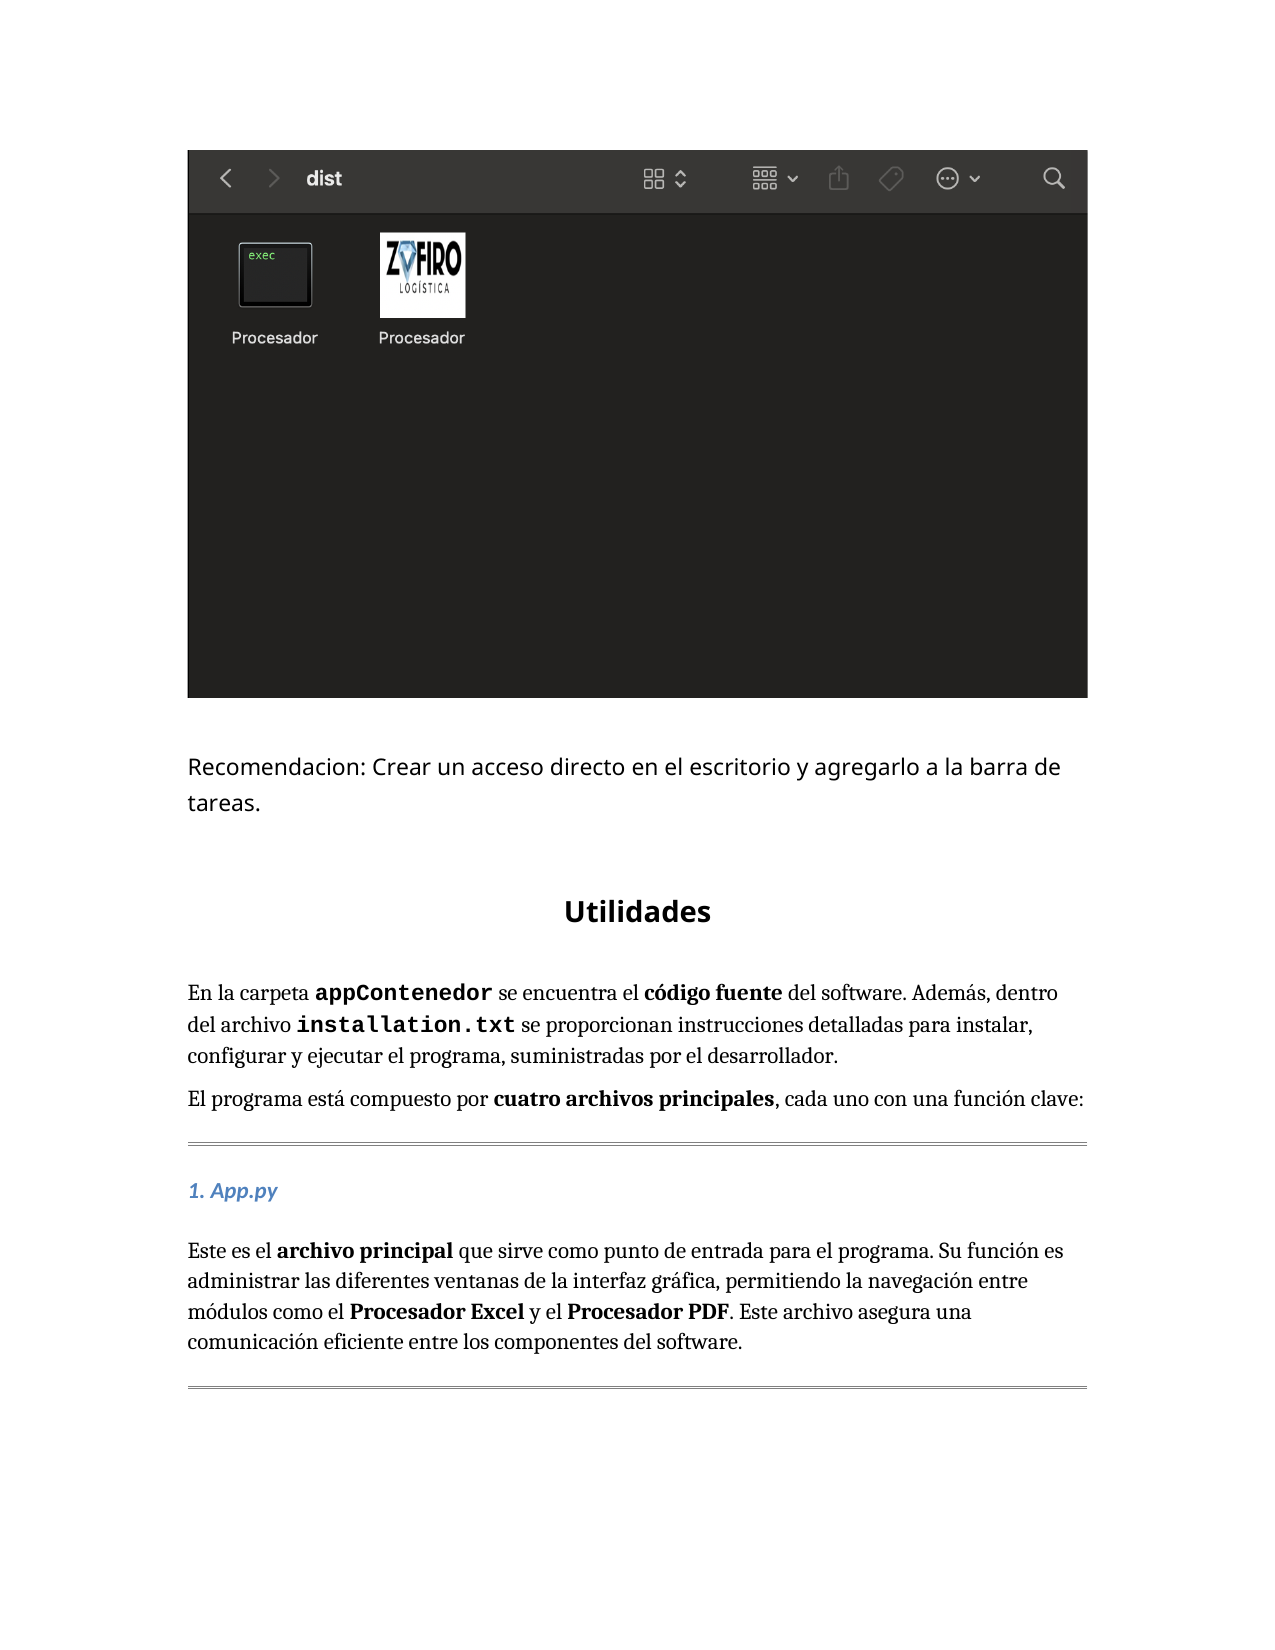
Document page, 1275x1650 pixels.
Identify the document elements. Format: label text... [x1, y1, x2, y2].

text El programa está compuesto por cuatro archivos principales, cada uno con una función clave: [187, 1085, 1087, 1112]
text Este es el archivo principal que sirve como punto de entrada para el programa. Su función es administrar las diferentes ventanas de la interfaz gráfica, permitiendo la navegación entre módulos como el Procesador Excel y el Procesador PDF. Este archivo asegura una comunicación eficiente entre los componentes del software. [187, 1238, 1087, 1355]
text Recomendacion: Crear un acceso directo en el escritorio y agregarlo a la barra de tareas. [187, 751, 1087, 818]
subtitle Utilidades [187, 892, 1087, 931]
picture [187, 150, 1088, 698]
subtitle 1. App.py [187, 1176, 1087, 1204]
text En la carpeta appContenedor se encuentra el código fuente del software. Además, dentro del archivo installation.txt se proporcionan instrucciones detalladas para instalar, configurar y ejecutar el programa, suministradas por el desarrollador. [187, 980, 1087, 1069]
